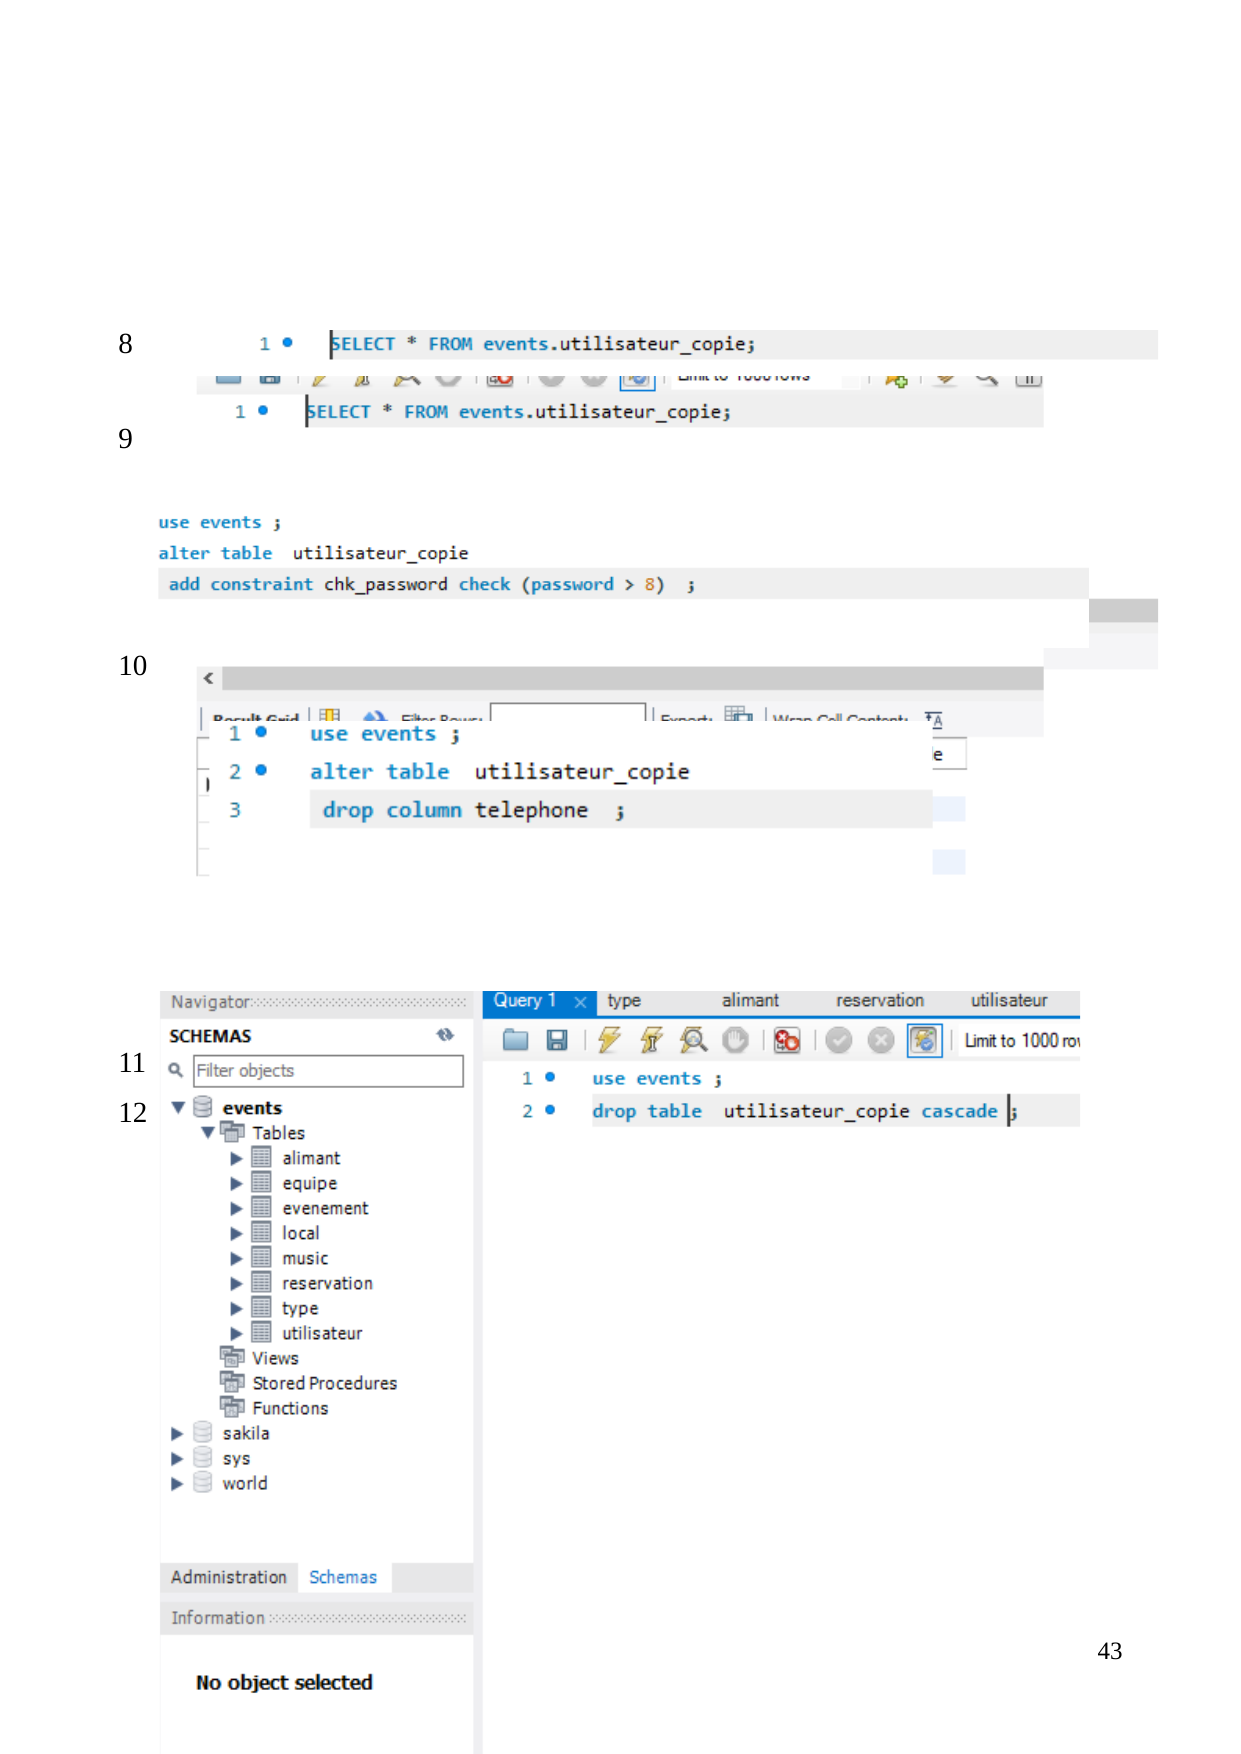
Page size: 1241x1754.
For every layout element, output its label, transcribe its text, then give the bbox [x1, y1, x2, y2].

list 12 [118, 1095, 159, 1129]
list 8 [118, 326, 1078, 359]
list 9 [118, 422, 196, 455]
list 11 [118, 1045, 159, 1078]
list 10 [118, 572, 196, 682]
picture [159, 991, 1081, 1754]
picture [129, 330, 1159, 903]
